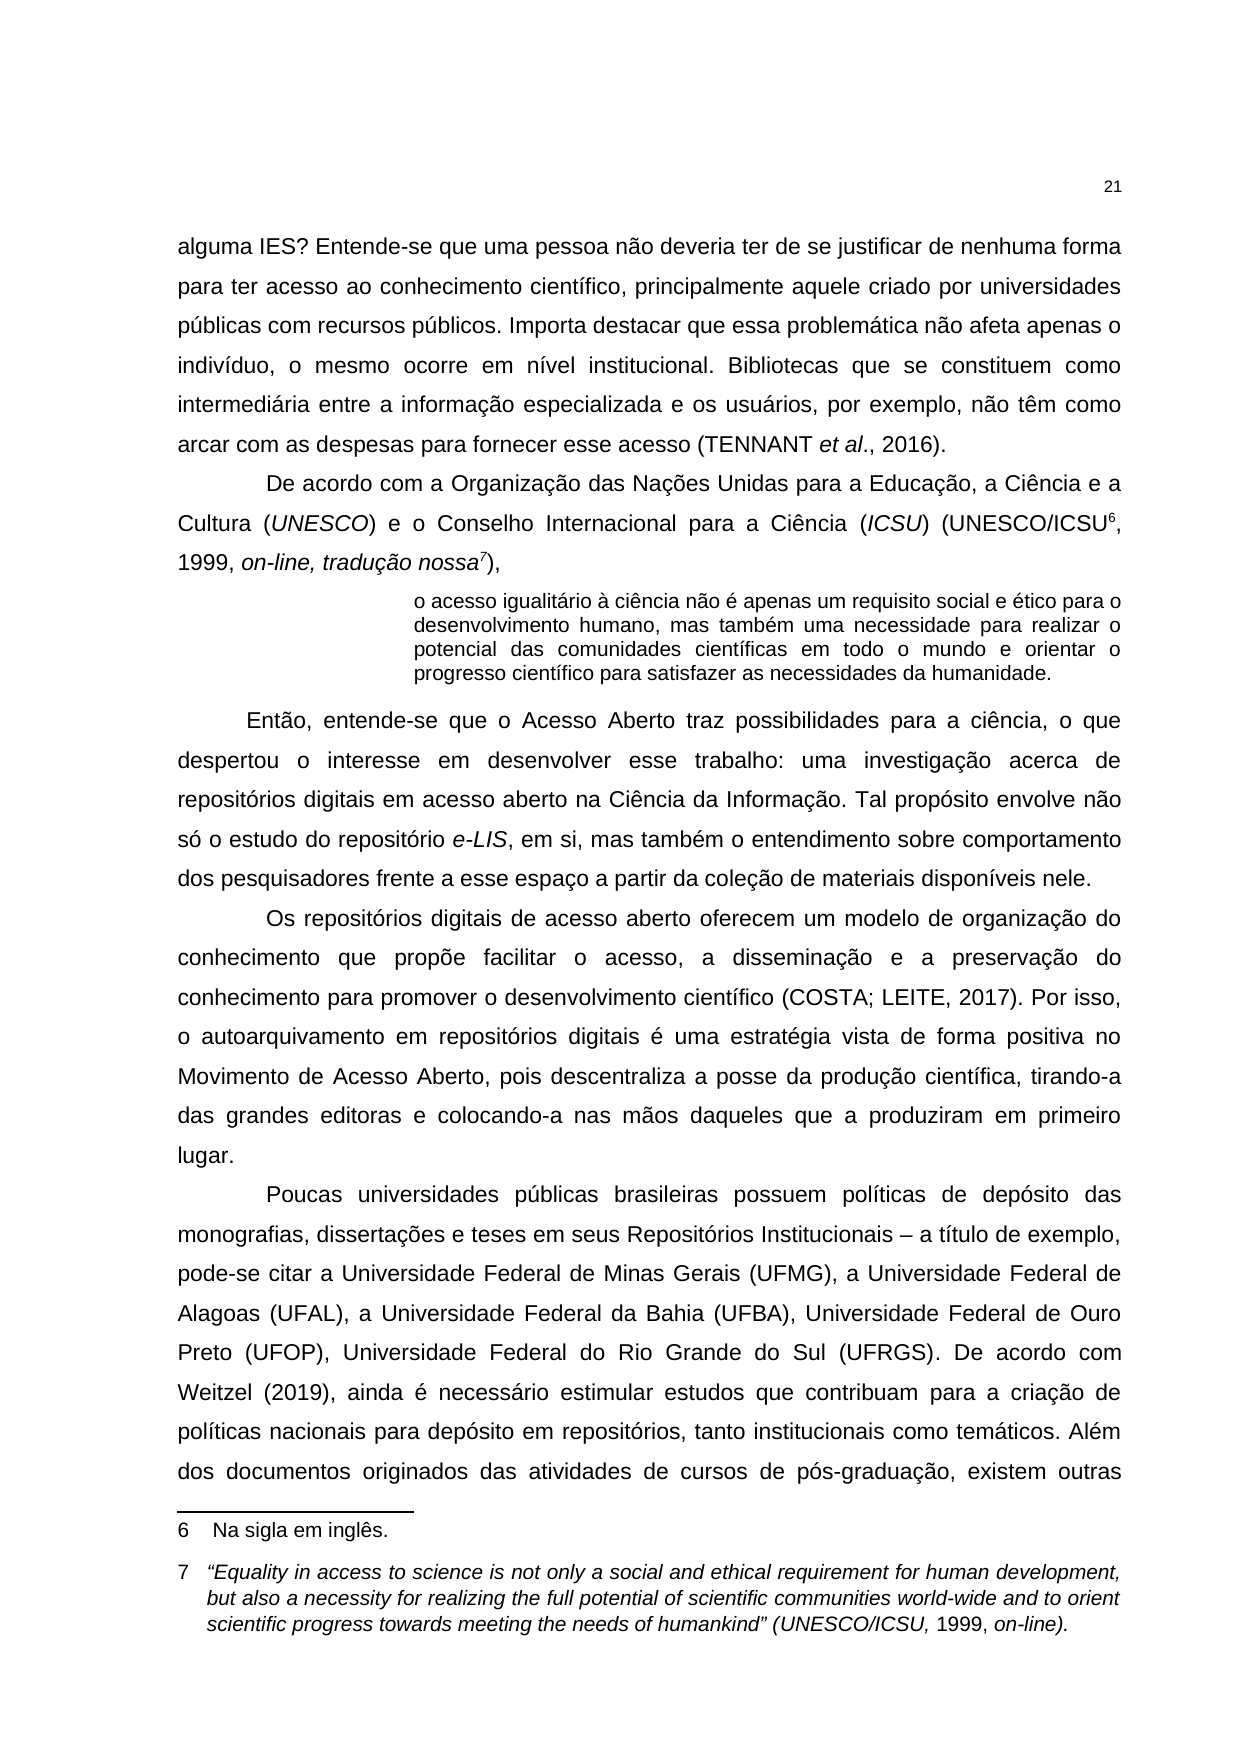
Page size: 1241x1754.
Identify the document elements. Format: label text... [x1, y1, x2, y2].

text De acordo com a Organização das Nações Unidas para a Educação, a Ciência e a Cultura (UNESCO) e o Conselho Internacional para a Ciência (ICSU) (UNESCO/ICSU, 1999, on-line, tradução nossa), [177, 470, 1122, 576]
text “Equality in access to science is not only a social and ethical requirement for human development, but also a necessity for realizing the full potential of scientific communities world-wide and to orient scientific progress towards meeting the needs of humankind” (UNESCO/ICSU, 1999, on-line). [177, 1560, 1122, 1636]
text Os repositórios digitais de acesso aberto oferecem um modelo de organização do conhecimento que propõe facilitar o acesso, a disseminação e a preservação do conhecimento para promover o desenvolvimento científico (COSTA; LEITE, 2017). Por isso, o autoarquivamento em repositórios digitais é uma estratégia vista de forma positiva no Movimento de Acesso Aberto, pois descentraliza a posse da produção científica, tirando-a das grandes editoras e colocando-a nas mãos daqueles que a produziram em primeiro lugar. [177, 905, 1122, 1168]
text Na sigla em inglês. [177, 1518, 1122, 1542]
text o acesso igualitário à ciência não é apenas um requisito social e ético para o desenvolvimento humano, mas também uma necessidade para realizar o potencial das comunidades científicas em todo o mundo e orientar o progresso científico para satisfazer as necessidades da humanidade. [413, 589, 1122, 684]
text Poucas universidades públicas brasileiras possuem políticas de depósito das monografias, dissertações e teses em seus Repositórios Institucionais – a título de exemplo, pode-se citar a Universidade Federal de Minas Gerais (UFMG), a Universidade Federal de Alagoas (UFAL), a Universidade Federal da Bahia (UFBA), Universidade Federal de Ouro Preto (UFOP), Universidade Federal do Rio Grande do Sul (UFRGS). De acordo com Weitzel (2019), ainda é necessário estimular estudos que contribuam para a criação de políticas nacionais para depósito em repositórios, tanto institucionais como temáticos. Além dos documentos originados das atividades de cursos de pós-graduação, existem outras [177, 1181, 1122, 1484]
text Então, entende-se que o Acesso Aberto traz possibilidades para a ciência, o que despertou o interesse em desenvolver esse trabalho: uma investigação acerca de repositórios digitais em acesso aberto na Ciência da Informação. Tal propósito envolve não só o estudo do repositório e-LIS, em si, mas também o entendimento sobre comportamento dos pesquisadores frente a esse espaço a partir da coleção de materiais disponíveis nele. [177, 707, 1122, 892]
text alguma IES? Entende-se que uma pessoa não deveria ter de se justificar de nenhuma forma para ter acesso ao conhecimento científico, principalmente aquele criado por universidades públicas com recursos públicos. Importa destacar que essa problemática não afeta apenas o indivíduo, o mesmo ocorre em nível institucional. Bibliotecas que se constituem como intermediária entre a informação especializada e os usuários, por exemplo, não têm como arcar com as despesas para fornecer esse acesso (TENNANT et al., 2016). [177, 233, 1122, 457]
